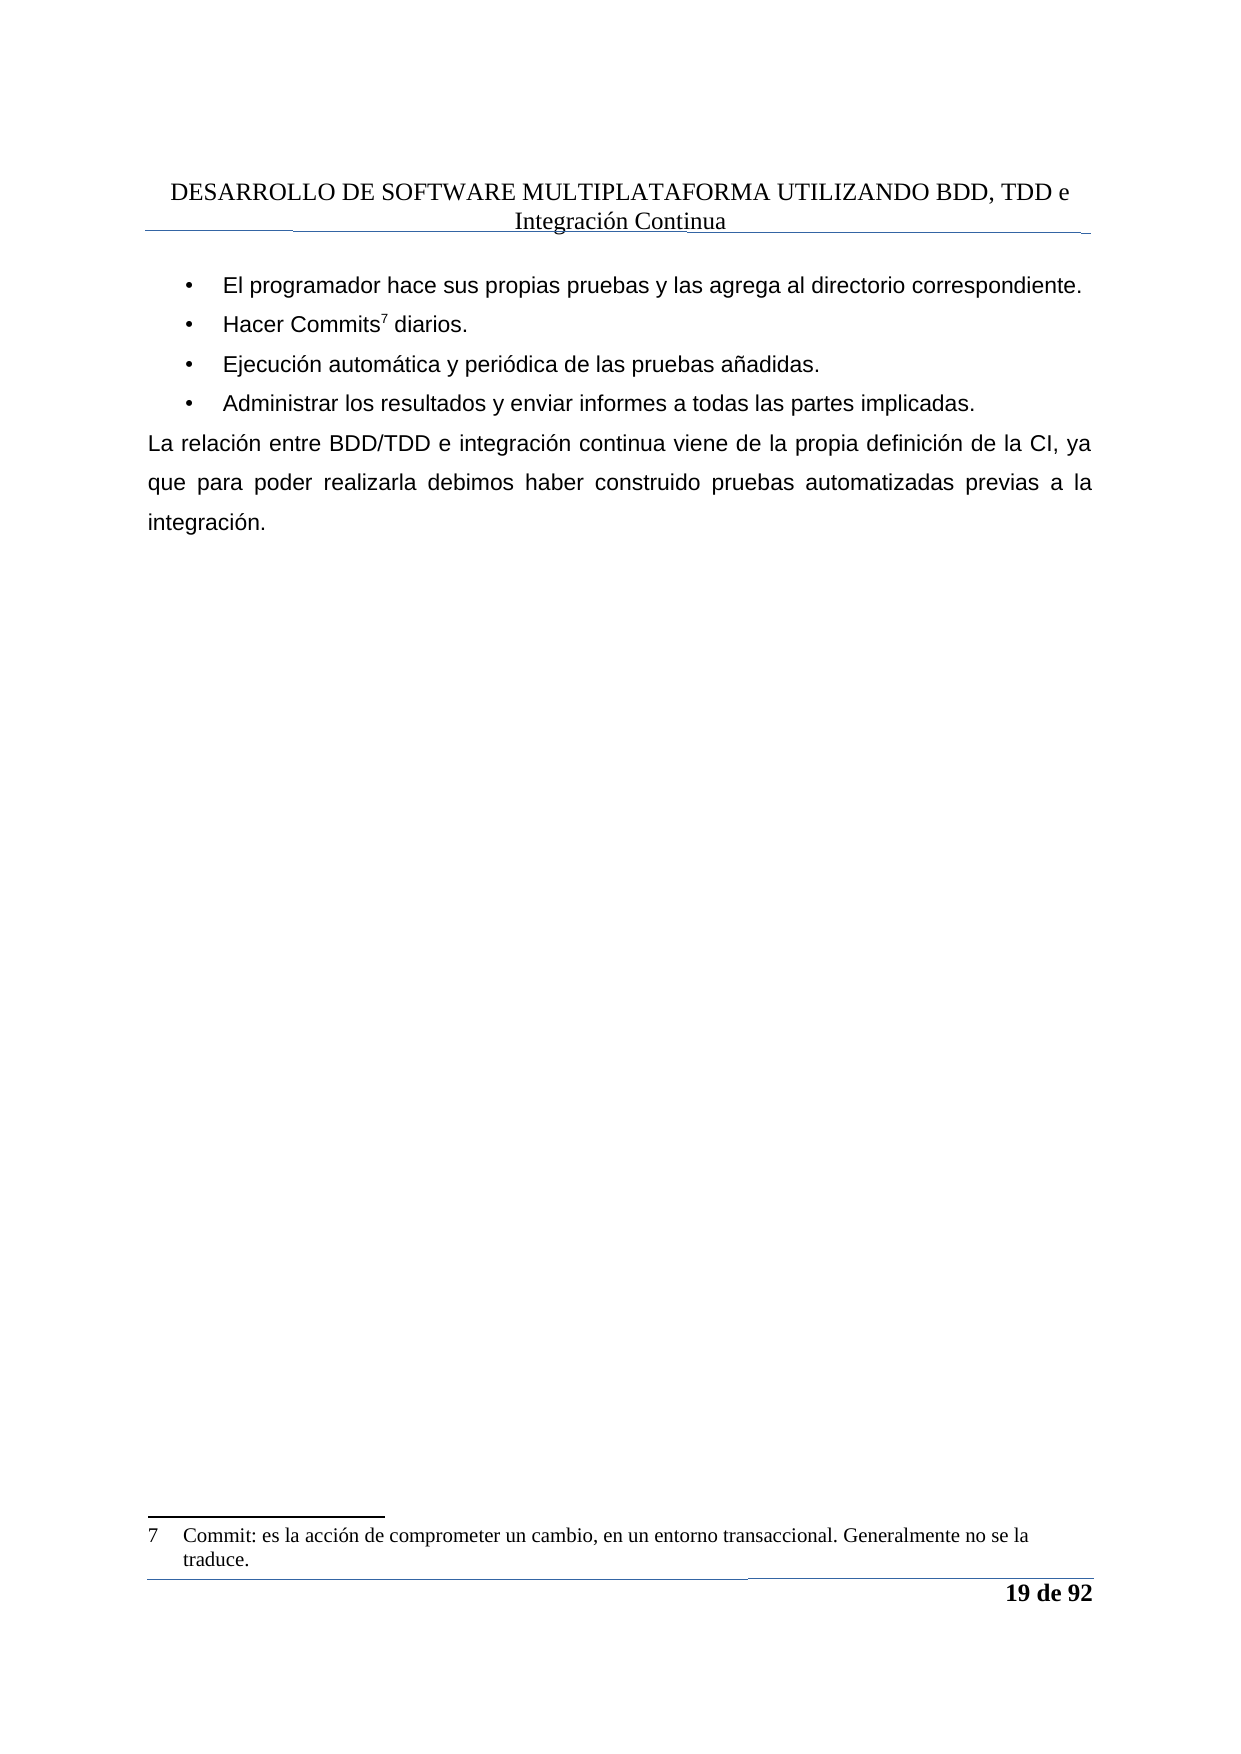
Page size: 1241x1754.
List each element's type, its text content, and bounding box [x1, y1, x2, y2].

text La relación entre BDD/TDD e integración continua viene de la propia definición de la CI, ya que para poder realizarla debimos haber construido pruebas automatizadas previas a la integración. [148, 429, 1093, 535]
list El programador hace sus propias pruebas y las agrega al directorio correspondiente. [185, 272, 1093, 298]
list Ejecución automática y periódica de las pruebas añadidas. [185, 351, 1093, 377]
list Administrar los resultados y enviar informes a todas las partes implicadas. [185, 390, 1093, 416]
list Hacer Commits diarios. [185, 311, 1093, 337]
list Commit: es la acción de comprometer un cambio, en un entorno transaccional. Generalmente no se la traduce. [148, 1523, 1093, 1571]
